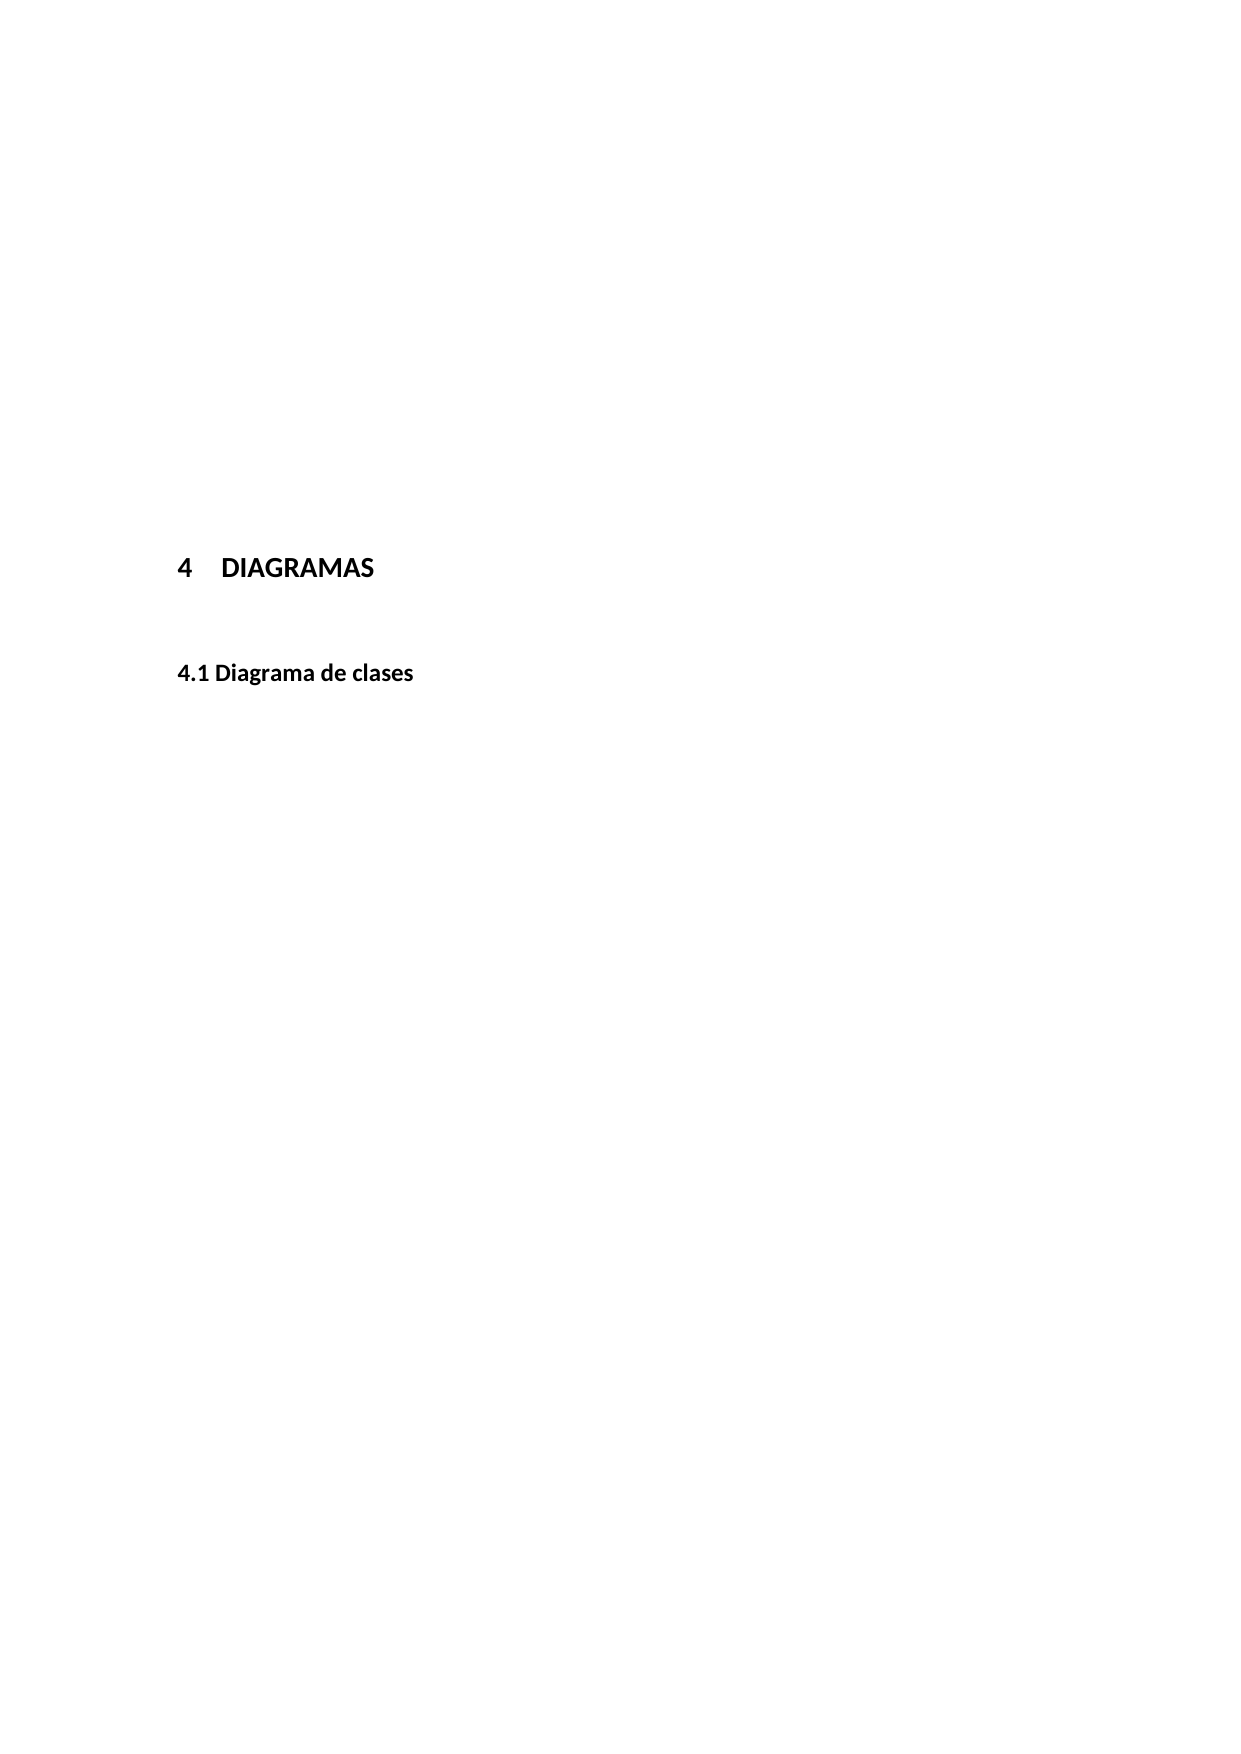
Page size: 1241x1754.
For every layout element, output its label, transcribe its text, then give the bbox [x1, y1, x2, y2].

text 4.1 Diagrama de clases [177, 657, 1093, 688]
list DIAGRAMAS [177, 549, 1093, 584]
